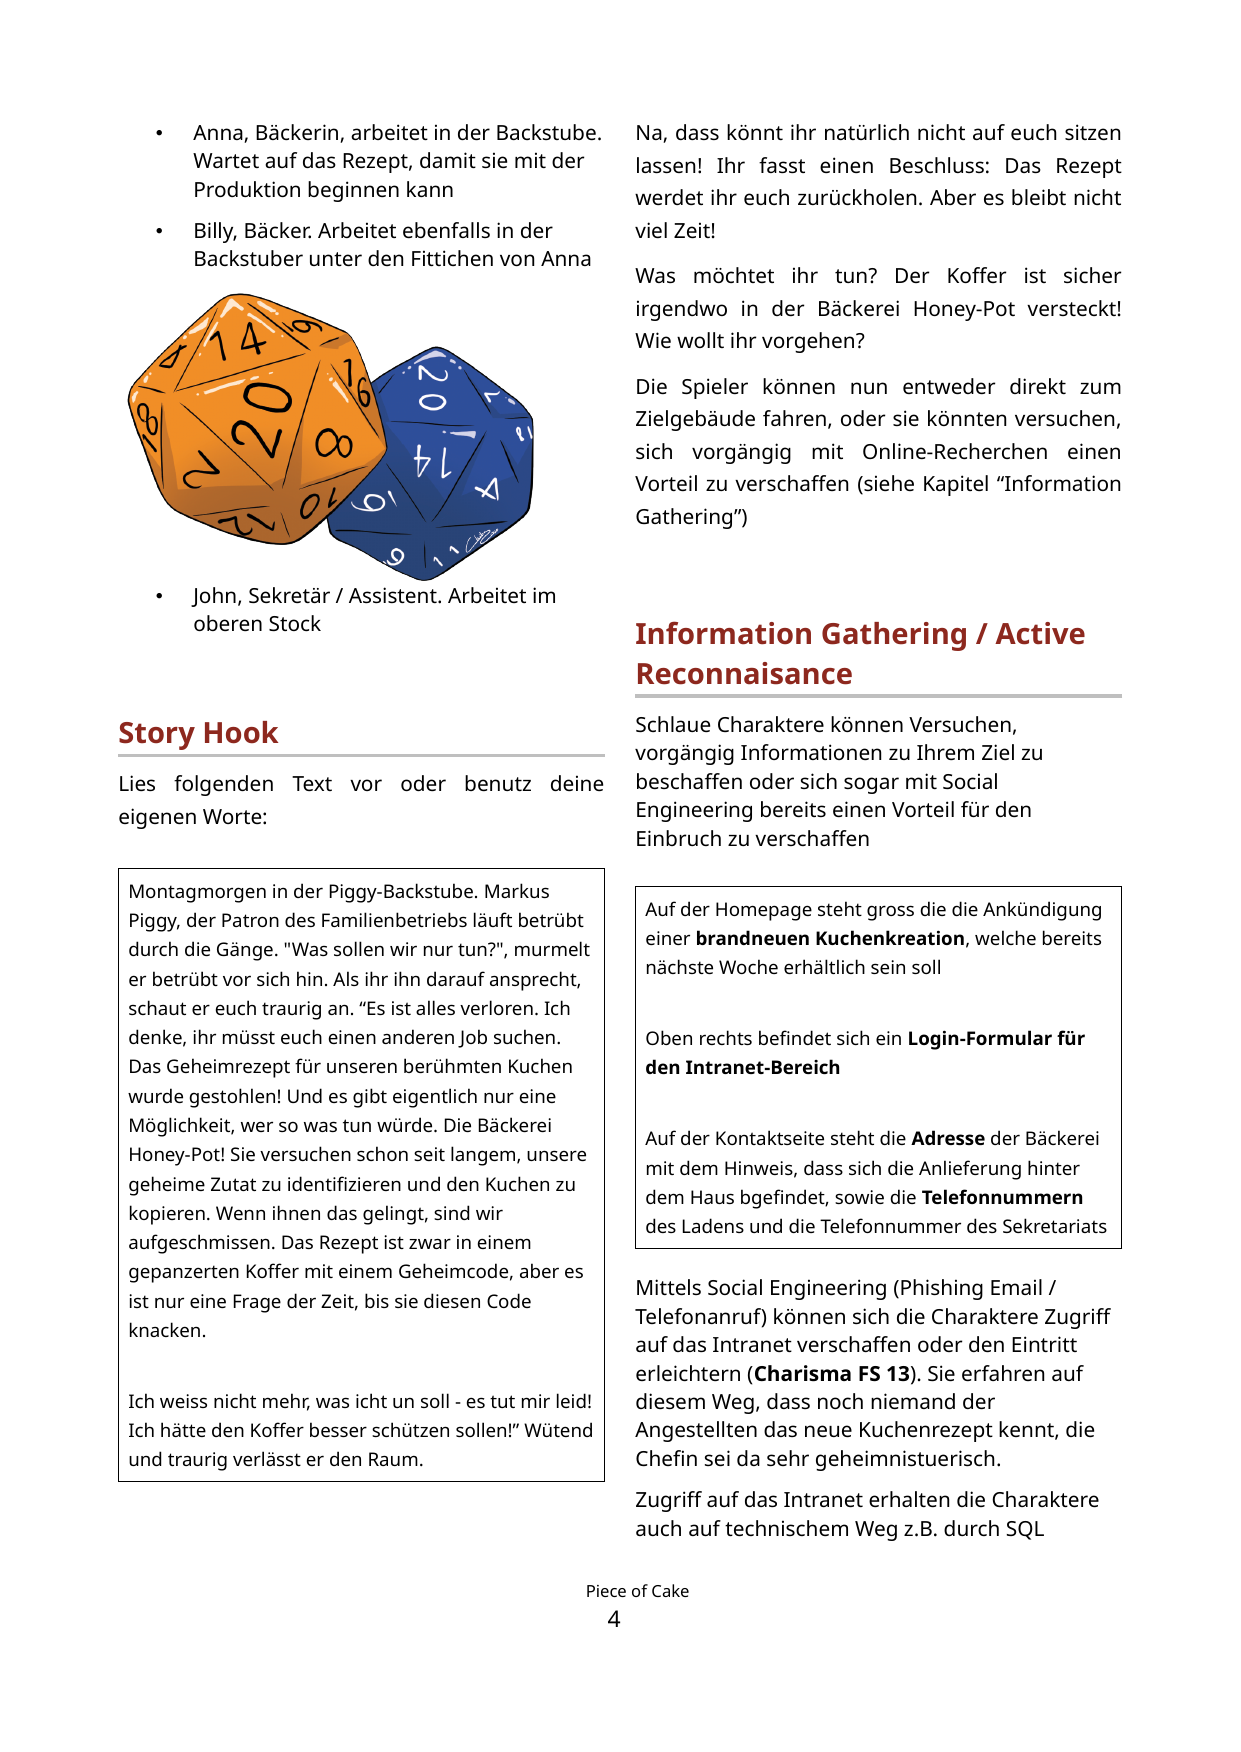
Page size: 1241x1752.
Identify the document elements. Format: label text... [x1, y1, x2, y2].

text Auf der Homepage steht gross die die Ankündigung einer brandneuen Kuchenkreation, welche bereits nächste Woche erhältlich sein soll [636, 887, 1121, 980]
subtitle Information Gathering / Active Reconnaisance [635, 614, 1122, 694]
text Auf der Kontaktseite steht die Adresse der Bäckerei mit dem Hinweis, dass sich die Anlieferung hinter dem Haus bgefindet, sowie die Telefonnummern des Ladens und die Telefonnummer des Sekretariats [636, 1116, 1121, 1248]
text Ich weiss nicht mehr, was icht un soll - es tut mir leid! Ich hätte den Koffer besser schützen sollen!” Wütend und traurig verlässt er den Raum. [119, 1378, 604, 1481]
text Oben rechts befindet sich ein Login-Formular für den Intranet-Bereich [636, 1015, 1121, 1080]
text Die Spieler können nun entweder direkt zum Zielgebäude fahren, oder sie könnten versuchen, sich vorgängig mit Online-Recherchen einen Vorteil zu verschaffen (siehe Kapitel “Information Gathering”) [635, 372, 1122, 531]
list Anna, Bäckerin, arbeitet in der Backstube. Wartet auf das Rezept, damit sie mit der Produktion beginnen kann [156, 118, 605, 203]
picture [127, 293, 534, 581]
text Zugriff auf das Intranet erhalten die Charaktere auch auf technischem Weg z.B. durch SQL [635, 1485, 1122, 1542]
text Na, dass könnt ihr natürlich nicht auf euch sitzen lassen! Ihr fasst einen Beschluss: Das Rezept werdet ihr euch zurückholen. Aber es bleibt nicht viel Zeit! [635, 118, 1122, 244]
subtitle Story Hook [118, 713, 605, 754]
text Schlaue Charaktere können Versuchen, vorgängig Informationen zu Ihrem Ziel zu beschaffen oder sich sogar mit Social Engineering bereits einen Vorteil für den Einbruch zu verschaffen [635, 710, 1122, 852]
text Was möchtet ihr tun? Der Koffer ist sicher irgendwo in der Bäckerei Honey-Pot versteckt! Wie wollt ihr vorgehen? [635, 261, 1122, 355]
list Billy, Bäcker. Arbeitet ebenfalls in der Backstuber unter den Fittichen von Anna [156, 216, 605, 273]
text Mittels Social Engineering (Phishing Email / Telefonanruf) können sich die Charaktere Zugriff auf das Intranet verschaffen oder den Eintritt erleichtern (Charisma FS 13). Sie erfahren auf diesem Weg, dass noch niemand der Angestellten das neue Kuchenrezept kennt, die Chefin sei da sehr geheimnistuerisch. [635, 1273, 1122, 1472]
text Montagmorgen in der Piggy-Backstube. Markus Piggy, der Patron des Familienbetriebs läuft betrübt durch die Gänge. "Was sollen wir nur tun?", murmelt er betrübt vor sich hin. Als ihr ihn darauf ansprecht, schaut er euch traurig an. “Es ist alles verloren. Ich denke, ihr müsst euch einen anderen Job suchen. Das Geheimrezept für unseren berühmten Kuchen wurde gestohlen! Und es gibt eigentlich nur eine Möglichkeit, wer so was tun würde. Die Bäckerei Honey-Pot! Sie versuchen schon seit langem, unsere geheime Zutat zu identifizieren und den Kuchen zu kopieren. Wenn ihnen das gelingt, sind wir aufgeschmissen. Das Rezept ist zwar in einem gepanzerten Koffer mit einem Geheimcode, aber es ist nur eine Frage der Zeit, bis sie diesen Code knacken. [119, 869, 604, 1343]
text Lies folgenden Text vor oder benutz deine eigenen Worte: [118, 769, 605, 830]
list John, Sekretär / Assistent. Arbeitet im oberen Stock [156, 286, 605, 638]
